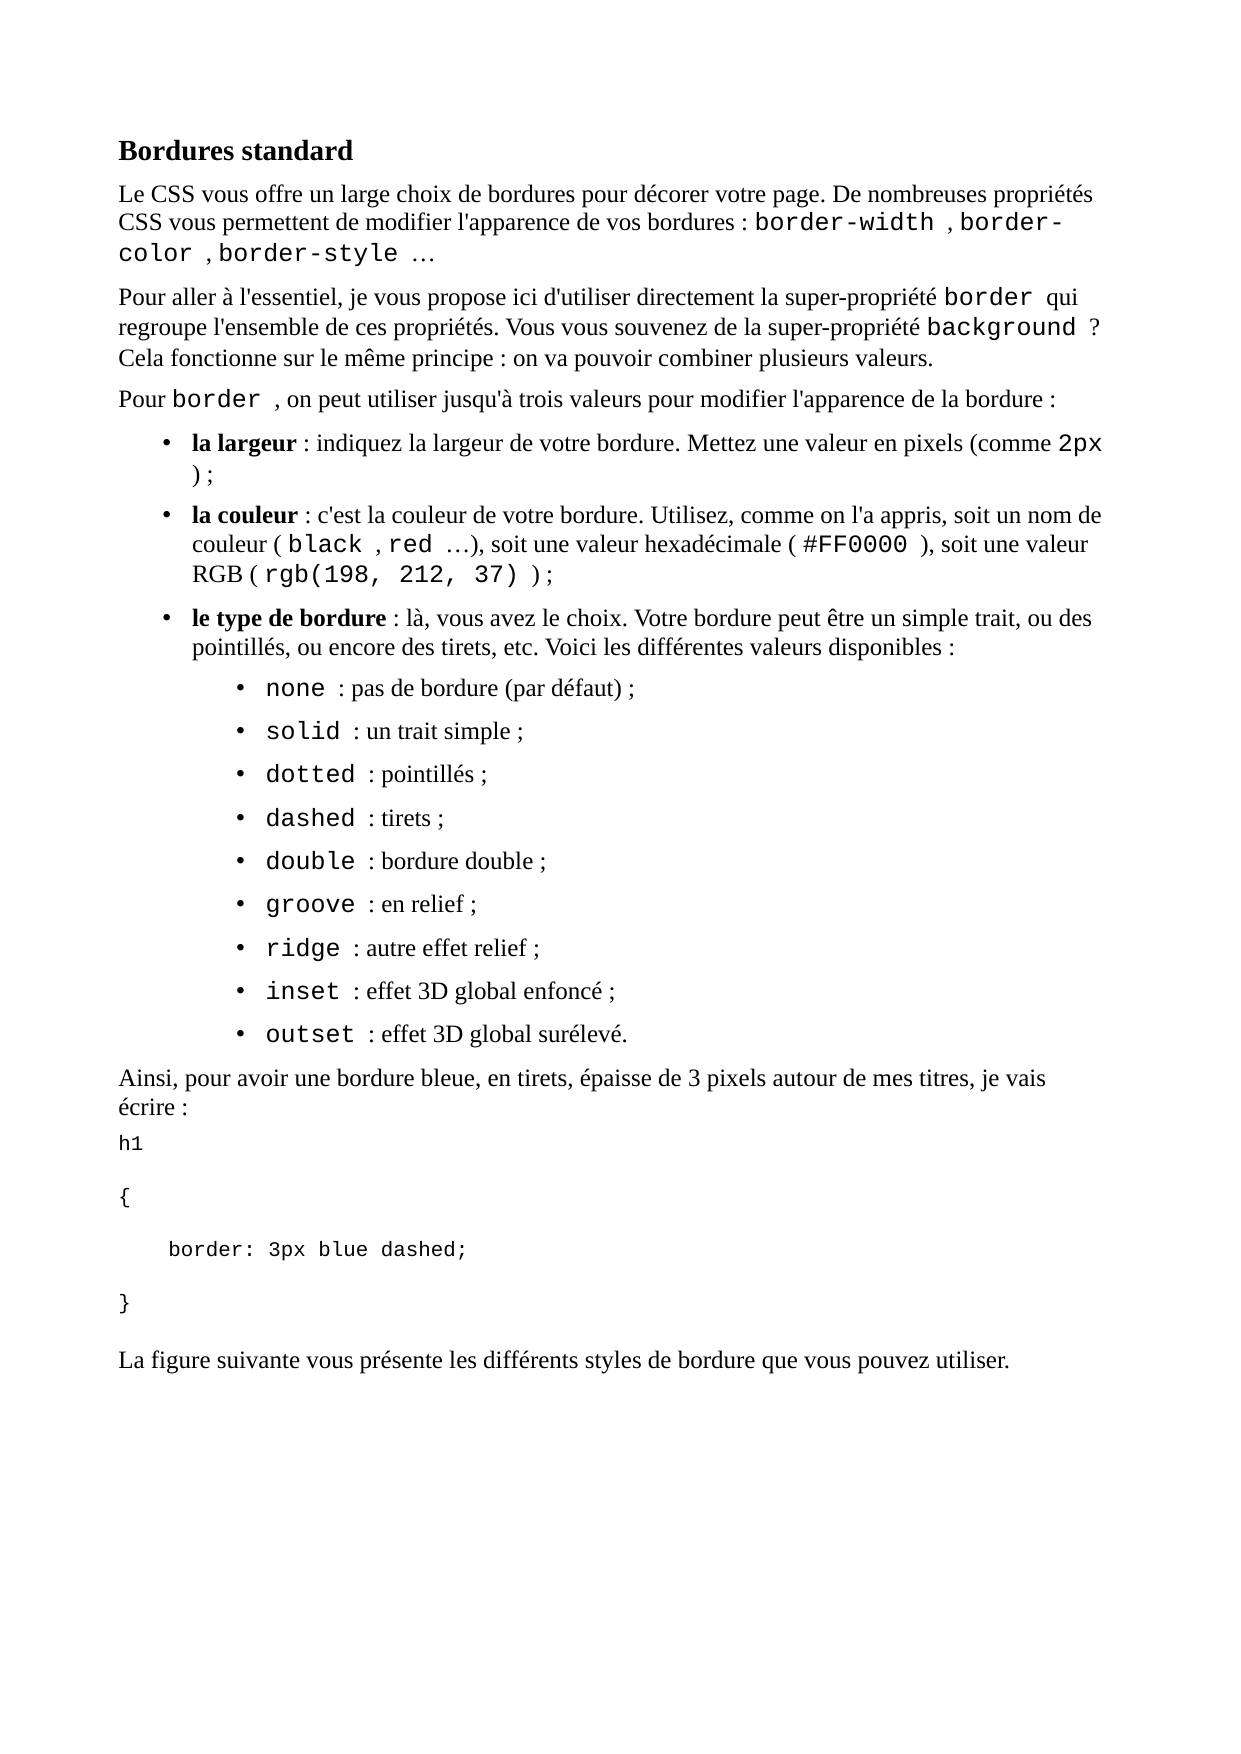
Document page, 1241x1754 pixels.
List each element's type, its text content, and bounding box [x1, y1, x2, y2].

text La figure suivante vous présente les différents styles de bordure que vous pouvez utiliser. [118, 1345, 1122, 1374]
list le type de bordure : là, vous avez le choix. Votre bordure peut être un simple trait, ou des pointillés, ou encore des tirets, etc. Voici les différentes valeurs disponibles : [162, 603, 1122, 660]
list solid : un trait simple ; [236, 716, 1122, 747]
text Pour border , on peut utiliser jusqu'à trois valeurs pour modifier l'apparence de la bordure : [118, 384, 1122, 415]
text h1 [118, 1133, 1122, 1157]
text border: 3px blue dashed; [118, 1239, 1122, 1263]
text } [118, 1292, 1122, 1316]
list double : bordure double ; [236, 846, 1122, 877]
list la largeur : indiquez la largeur de votre bordure. Mettez une valeur en pixels (comme 2px ) ; [162, 428, 1122, 487]
list none : pas de bordure (par défaut) ; [236, 673, 1122, 704]
text Pour aller à l'essentiel, je vous propose ici d'utiliser directement la super-propriété border qui regroupe l'ensemble de ces propriétés. Vous vous souvenez de la super-propriété background ? Cela fonctionne sur le même principe : on va pouvoir combiner plusieurs valeurs. [118, 282, 1122, 372]
list outset : effet 3D global surélevé. [236, 1019, 1122, 1050]
text Ainsi, pour avoir une bordure bleue, en tirets, épaisse de 3 pixels autour de mes titres, je vais écrire : [118, 1063, 1122, 1120]
list groove : en relief ; [236, 889, 1122, 920]
text { [118, 1186, 1122, 1210]
list ridge : autre effet relief ; [236, 933, 1122, 964]
list la couleur : c'est la couleur de votre bordure. Utilisez, comme on l'a appris, soit un nom de couleur ( black , red …), soit une valeur hexadécimale ( #FF0000 ), soit une valeur RGB ( rgb(198, 212, 37) ) ; [162, 500, 1122, 590]
list dotted : pointillés ; [236, 759, 1122, 790]
list dashed : tirets ; [236, 803, 1122, 834]
list inset : effet 3D global enfoncé ; [236, 976, 1122, 1007]
subtitle Bordures standard [118, 133, 1122, 166]
text Le CSS vous offre un large choix de bordures pour décorer votre page. De nombreuses propriétés CSS vous permettent de modifier l'apparence de vos bordures : border-width , border-color , border-style … [118, 179, 1122, 269]
